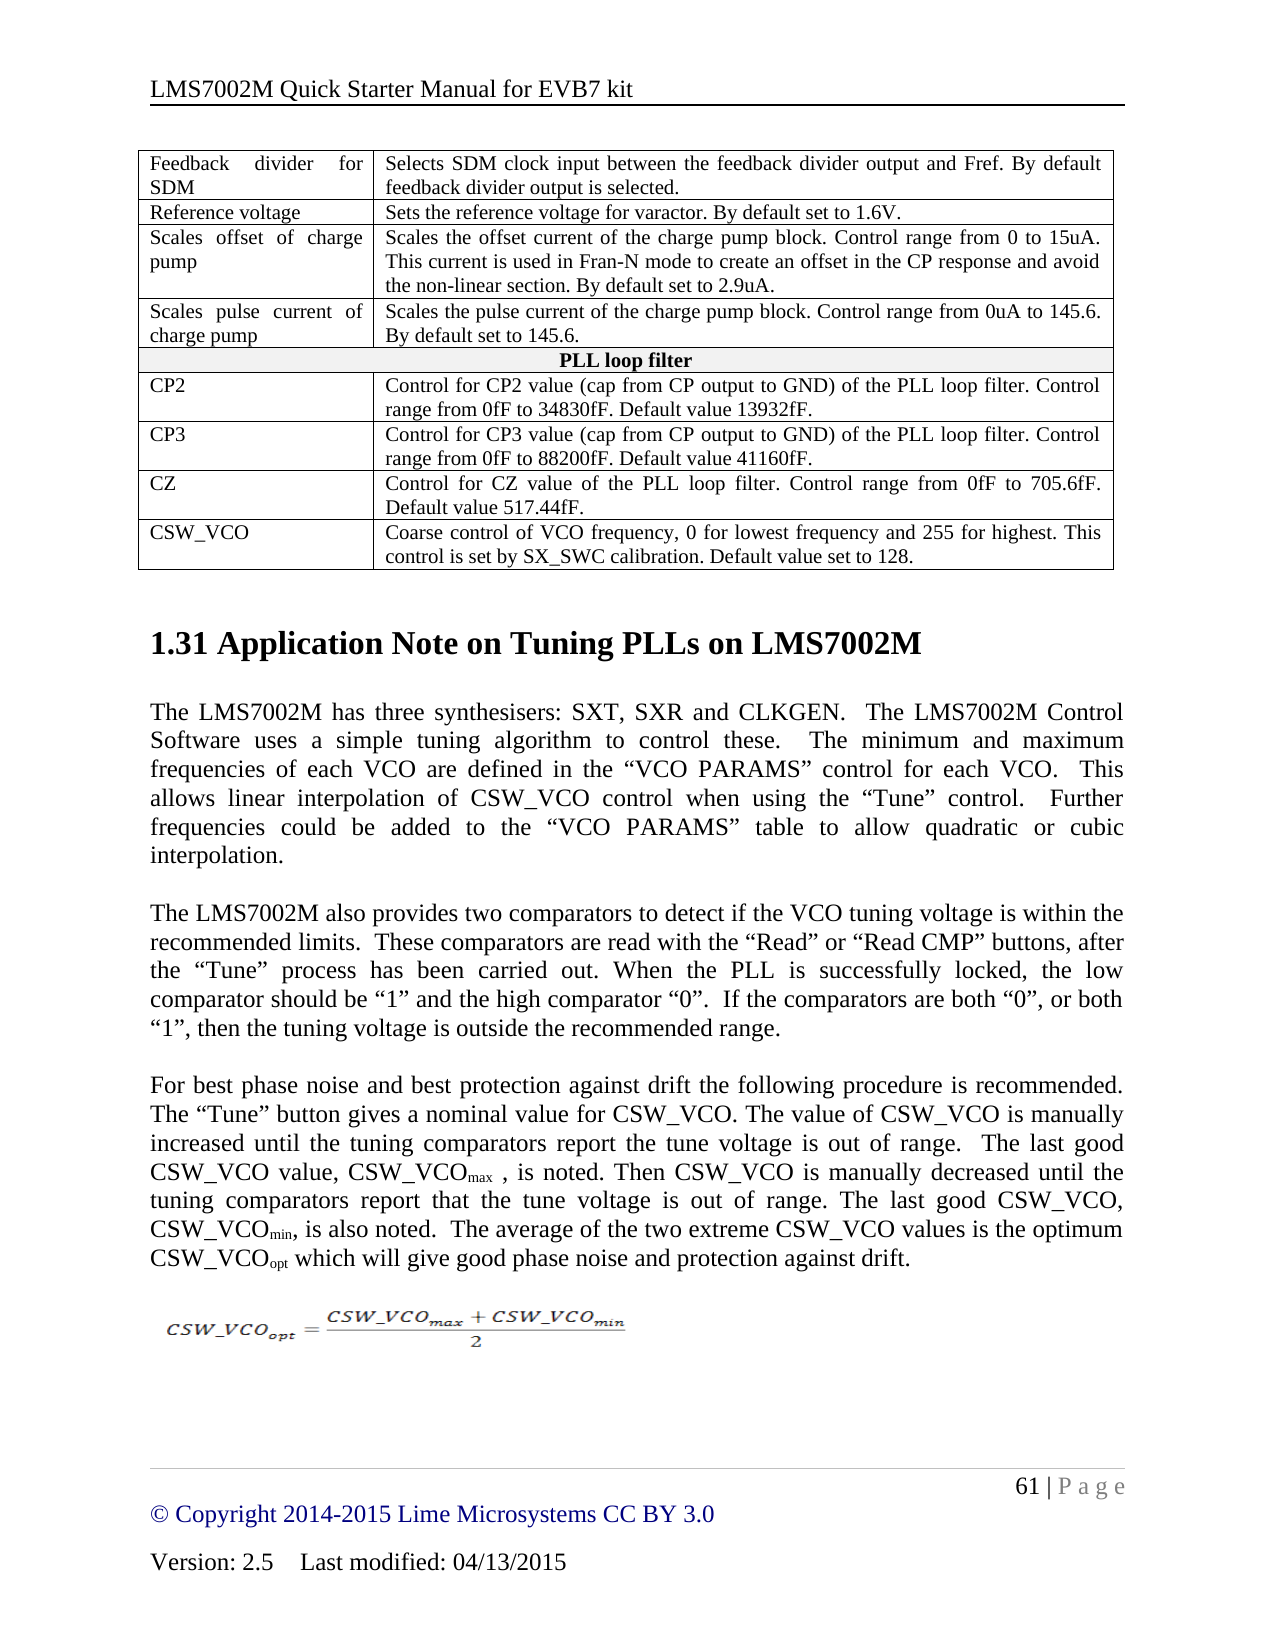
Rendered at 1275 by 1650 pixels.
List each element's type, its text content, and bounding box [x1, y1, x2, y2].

table_cell Sets the reference voltage for varactor. By default set to 1.6V. [374, 200, 1113, 224]
table_cell Scales the pulse current of the charge pump block. Control range from 0uA to 145.6. By default set to 145.6. [374, 299, 1113, 347]
table_cell Reference voltage [139, 200, 373, 224]
table_cell CP2 [139, 373, 373, 421]
table_cell PLL loop filter [139, 348, 1113, 372]
text For best phase noise and best protection against drift the following procedure is recommended. The “Tune” button gives a nominal value for CSW_VCO. The value of CSW_VCO is manually increased until the tuning comparators report the tune voltage is out of range. The last good CSW_VCO value, CSW_VCOmax , is noted. Then CSW_VCO is manually decreased until the tuning comparators report that the tune voltage is out of range. The last good CSW_VCO, CSW_VCOmin, is also noted. The average of the two extreme CSW_VCO values is the optimum CSW_VCOopt which will give good phase noise and protection against drift. [150, 1070, 1125, 1272]
table_cell Control for CP2 value (cap from CP output to GND) of the PLL loop filter. Control range from 0fF to 34830fF. Default value 13932fF. [374, 373, 1113, 421]
table_cell CSW_VCO [139, 520, 373, 568]
table_cell Control for CZ value of the PLL loop filter. Control range from 0fF to 705.6fF. Default value 517.44fF. [374, 471, 1113, 519]
subtitle Application Note on Tuning PLLs on LMS7002M [150, 623, 1125, 662]
table_cell Control for CP3 value (cap from CP output to GND) of the PLL loop filter. Control range from 0fF to 88200fF. Default value 41160fF. [374, 422, 1113, 470]
table_cell Scales offset of charge pump [139, 225, 373, 297]
table_cell CZ [139, 471, 373, 519]
table_cell CP3 [139, 422, 373, 470]
text The LMS7002M also provides two comparators to detect if the VCO tuning voltage is within the recommended limits. These comparators are read with the “Read” or “Read CMP” buttons, after the “Tune” process has been carried out. When the PLL is successfully locked, the low comparator should be “1” and the high comparator “0”. If the comparators are both “0”, or both “1”, then the tuning voltage is outside the recommended range. [150, 898, 1125, 1042]
table_cell Feedback divider for SDM [139, 151, 373, 199]
picture [166, 1309, 626, 1348]
table_cell Selects SDM clock input between the feedback divider output and Fref. By default feedback divider output is selected. [374, 151, 1113, 199]
table_cell Scales the offset current of the charge pump block. Control range from 0 to 15uA. This current is used in Fran-N mode to create an offset in the CP response and avoid the non-linear section. By default set to 2.9uA. [374, 225, 1113, 297]
table_cell Coarse control of VCO frequency, 0 for lowest frequency and 255 for highest. This control is set by SX_SWC calibration. Default value set to 128. [374, 520, 1113, 568]
text The LMS7002M has three synthesisers: SXT, SXR and CLKGEN. The LMS7002M Control Software uses a simple tuning algorithm to control these. The minimum and maximum frequencies of each VCO are defined in the “VCO PARAMS” control for each VCO. This allows linear interpolation of CSW_VCO control when using the “Tune” control. Further frequencies could be added to the “VCO PARAMS” table to allow quadratic or cubic interpolation. [150, 697, 1125, 869]
table_cell Scales pulse current of charge pump [139, 299, 373, 347]
